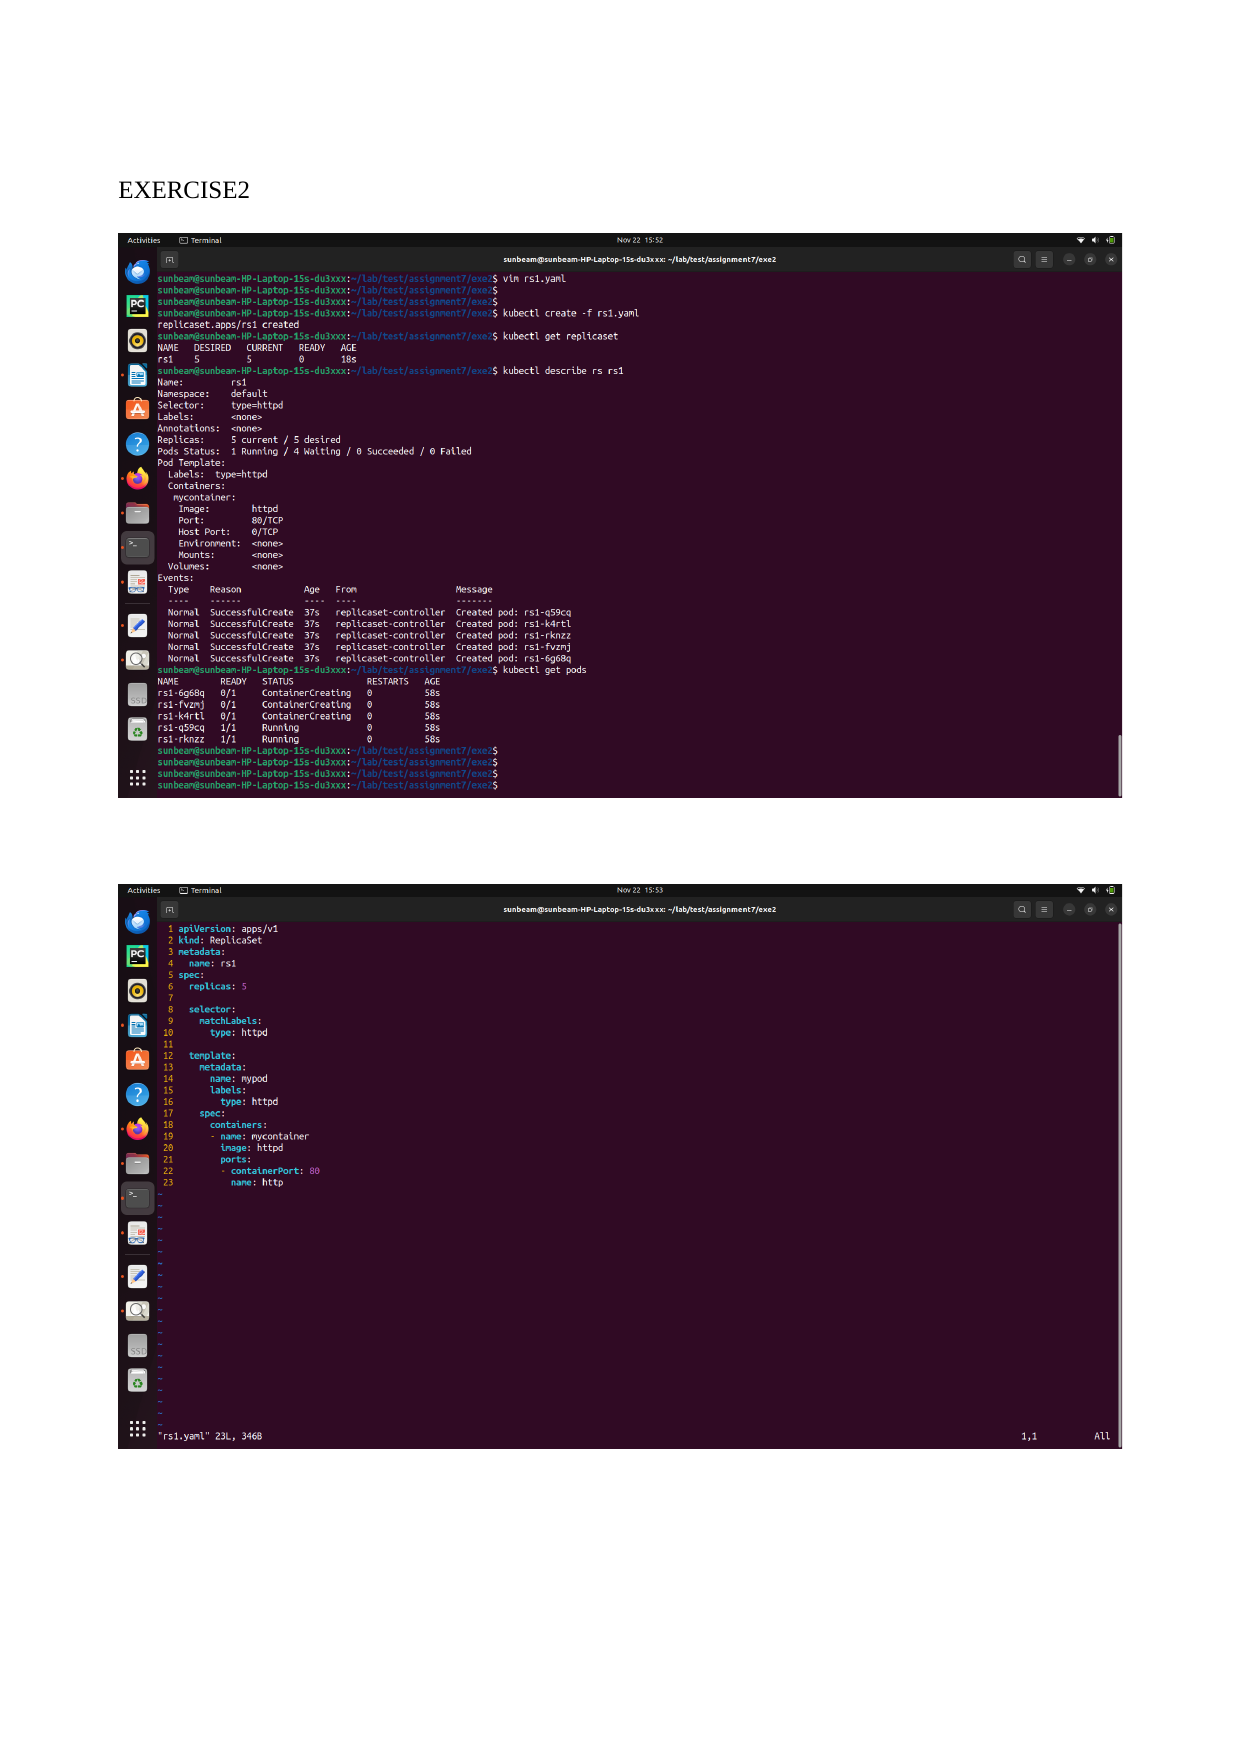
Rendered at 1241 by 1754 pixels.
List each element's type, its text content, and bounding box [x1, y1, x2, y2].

picture [118, 884, 1123, 1449]
picture [118, 233, 1123, 798]
text EXERCISE2 [118, 176, 1122, 204]
